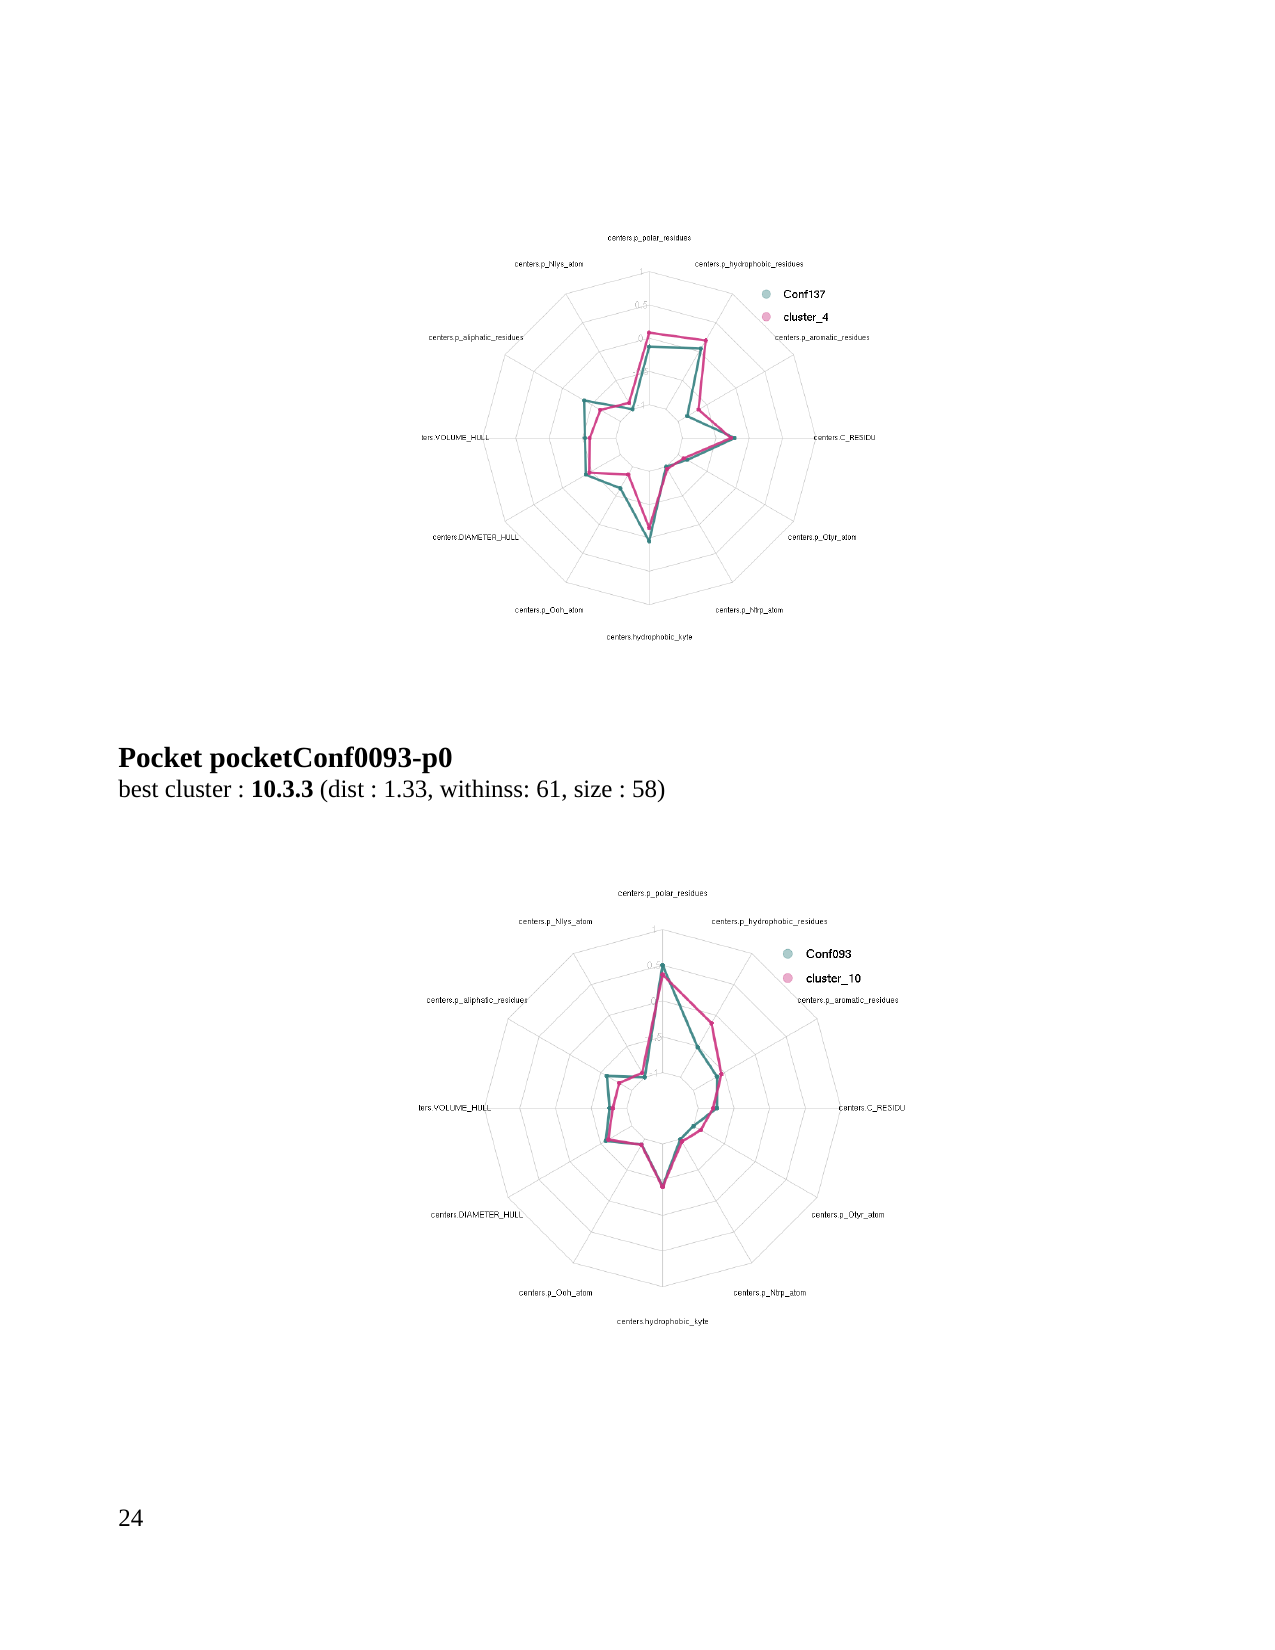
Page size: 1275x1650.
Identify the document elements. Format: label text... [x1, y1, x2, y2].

text Pocket pocketConf0093-p0 [118, 740, 1157, 774]
text best cluster : 10.3.3 (dist : 1.33, withinss: 61, size : 58) [118, 774, 1157, 803]
picture [375, 175, 900, 712]
picture [369, 827, 931, 1402]
